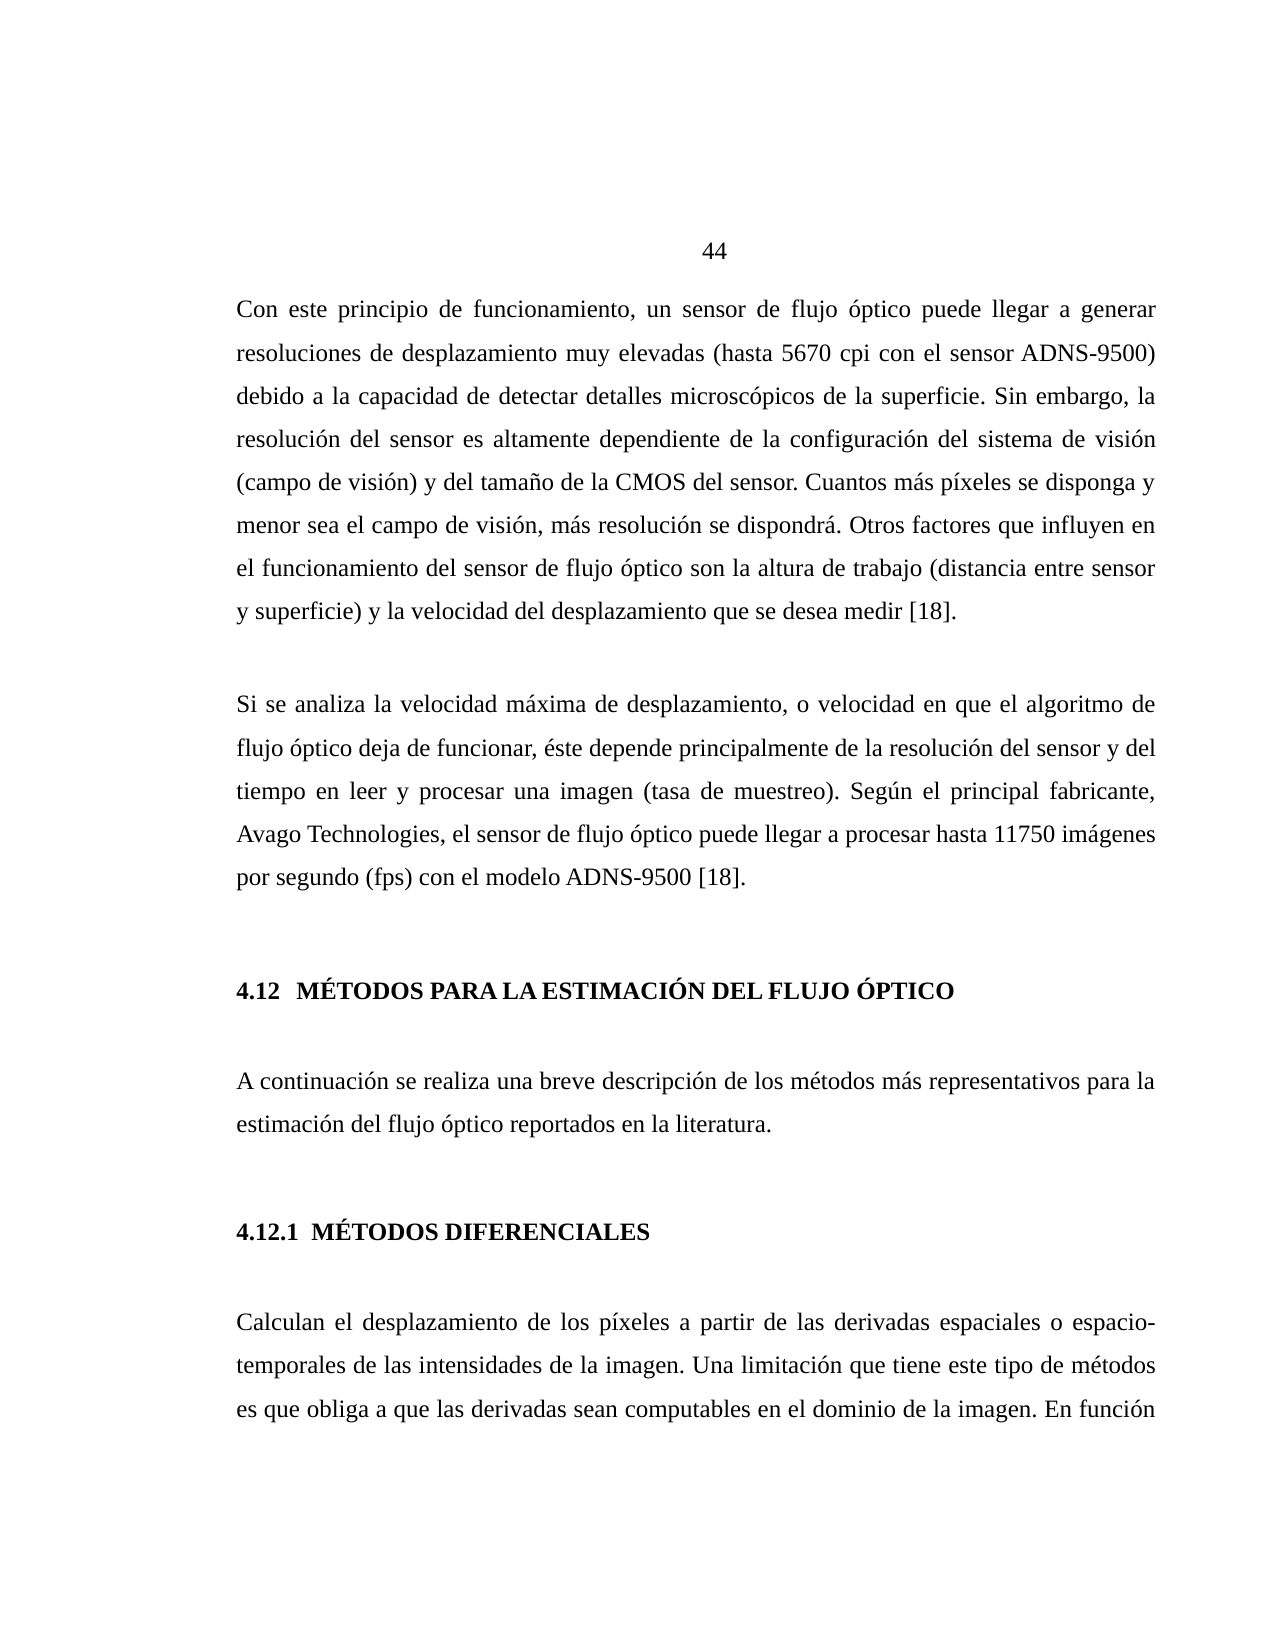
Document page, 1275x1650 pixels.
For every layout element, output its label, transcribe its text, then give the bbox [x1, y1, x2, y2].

text Calculan el desplazamiento de los píxeles a partir de las derivadas espaciales o espacio-temporales de las intensidades de la imagen. Una limitación que tiene este tipo de métodos es que obliga a que las derivadas sean computables en el dominio de la imagen. En función [236, 1307, 1157, 1422]
text A continuación se realiza una breve descripción de los métodos más representativos para la estimación del flujo óptico reportados en la literatura. [236, 1066, 1157, 1138]
text Con este principio de funcionamiento, un sensor de flujo óptico puede llegar a generar resoluciones de desplazamiento muy elevadas (hasta 5670 cpi con el sensor ADNS-9500) debido a la capacidad de detectar detalles microscópicos de la superficie. Sin embargo, la resolución del sensor es altamente dependiente de la configuración del sistema de visión (campo de visión) y del tamaño de la CMOS del sensor. Cuantos más píxeles se disponga y menor sea el campo de visión, más resolución se dispondrá. Otros factores que influyen en el funcionamiento del sensor de flujo óptico son la altura de trabajo (distancia entre sensor y superficie) y la velocidad del desplazamiento que se desea medir [18]. [236, 294, 1157, 625]
subtitle MÉTODOS DIFERENCIALES [236, 1217, 1157, 1246]
text Si se analiza la velocidad máxima de desplazamiento, o velocidad en que el algoritmo de flujo óptico deja de funcionar, éste depende principalmente de la resolución del sensor y del tiempo en leer y procesar una imagen (tasa de muestreo). Según el principal fabricante, Avago Technologies, el sensor de flujo óptico puede llegar a procesar hasta 11750 imágenes por segundo (fps) con el modelo ADNS-9500 [18]. [236, 689, 1157, 891]
subtitle MÉTODOS PARA LA ESTIMACIÓN DEL FLUJO ÓPTICO [236, 976, 1157, 1005]
